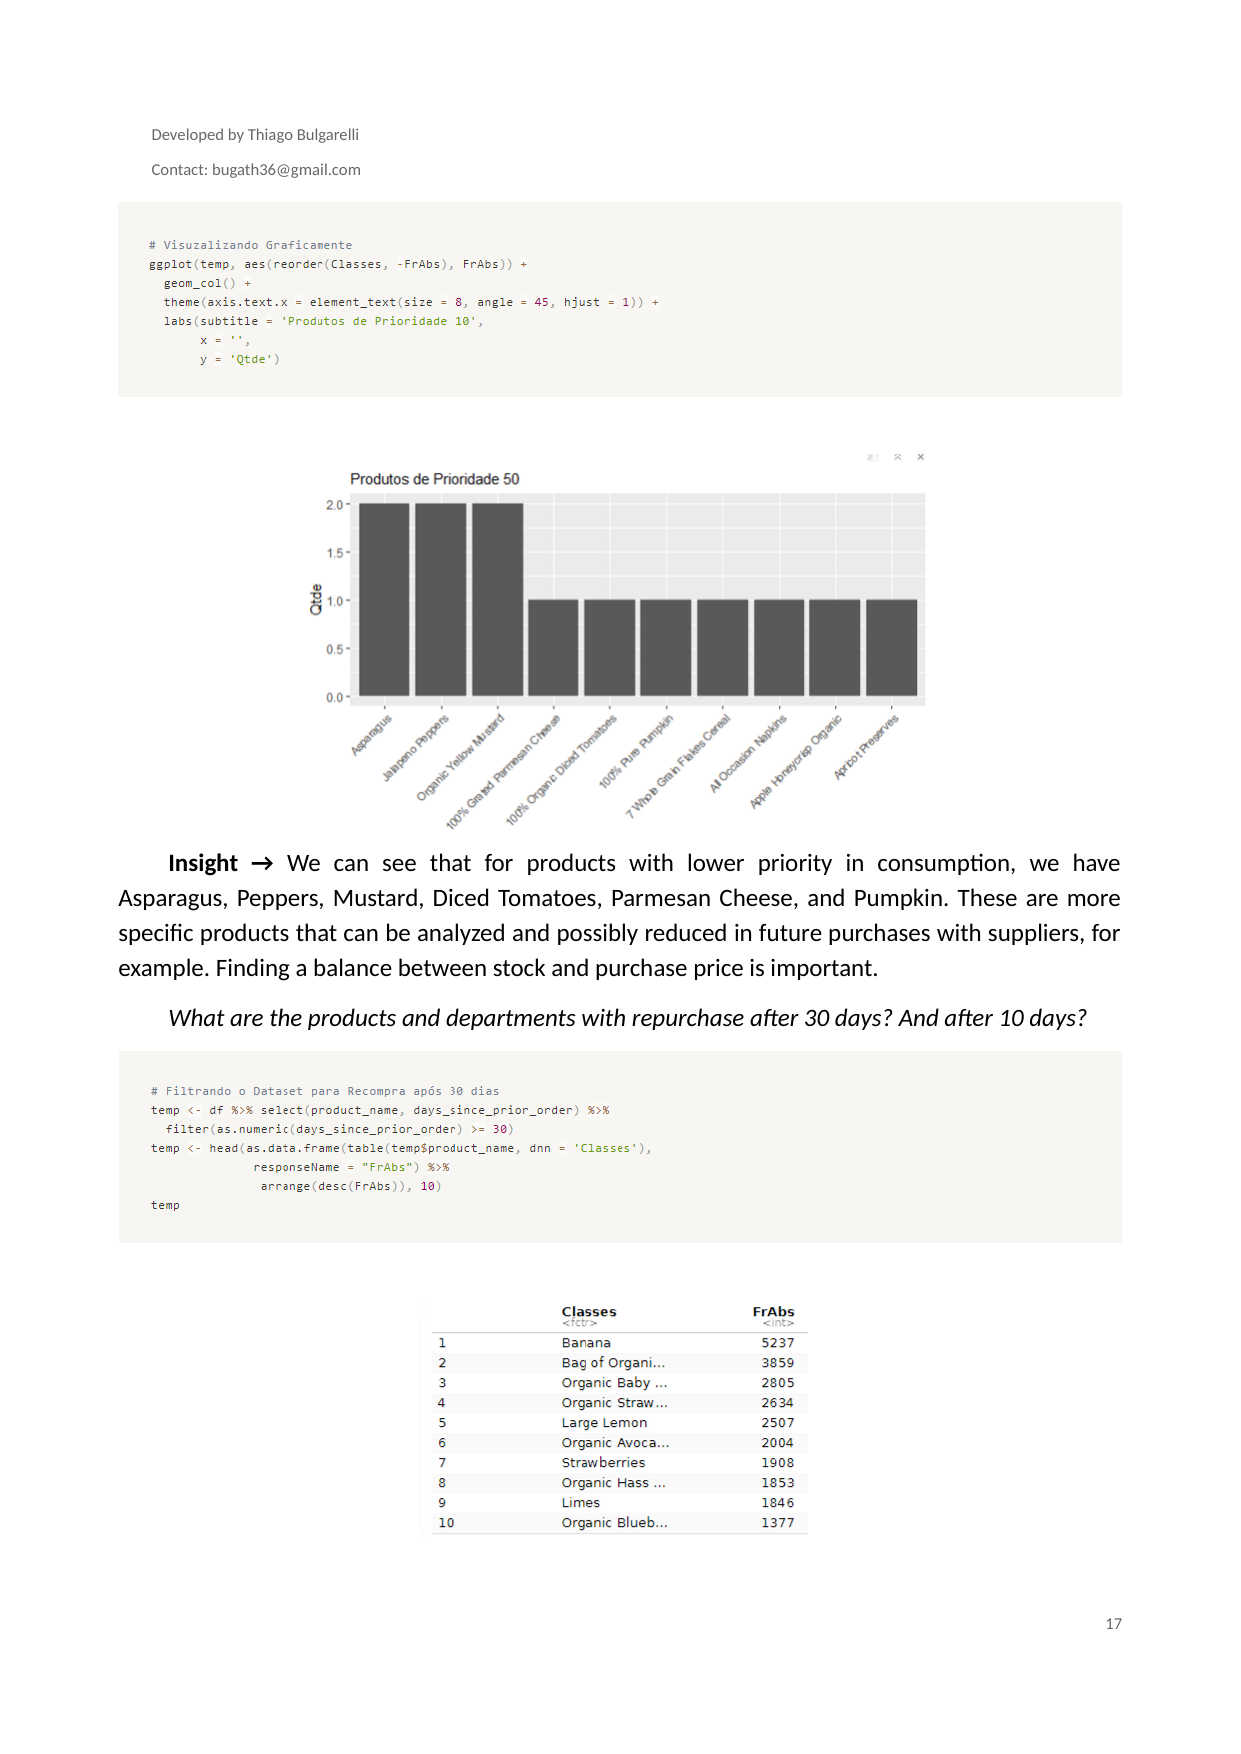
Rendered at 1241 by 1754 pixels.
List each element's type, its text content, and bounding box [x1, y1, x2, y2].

text What are the products and departments with repurchase after 30 days? And after 10 days? [118, 1002, 1122, 1032]
picture [300, 450, 940, 834]
picture [118, 1051, 1123, 1243]
text Insight → We can see that for products with lower priority in consumption, we have Asparagus, Peppers, Mustard, Diced Tomatoes, Parmesan Cheese, and Pumpkin. These are more specific products that can be analyzed and possibly reduced in future purchases with suppliers, for example. Finding a balance between stock and purchase price is important. [118, 847, 1122, 983]
picture [118, 201, 1123, 397]
